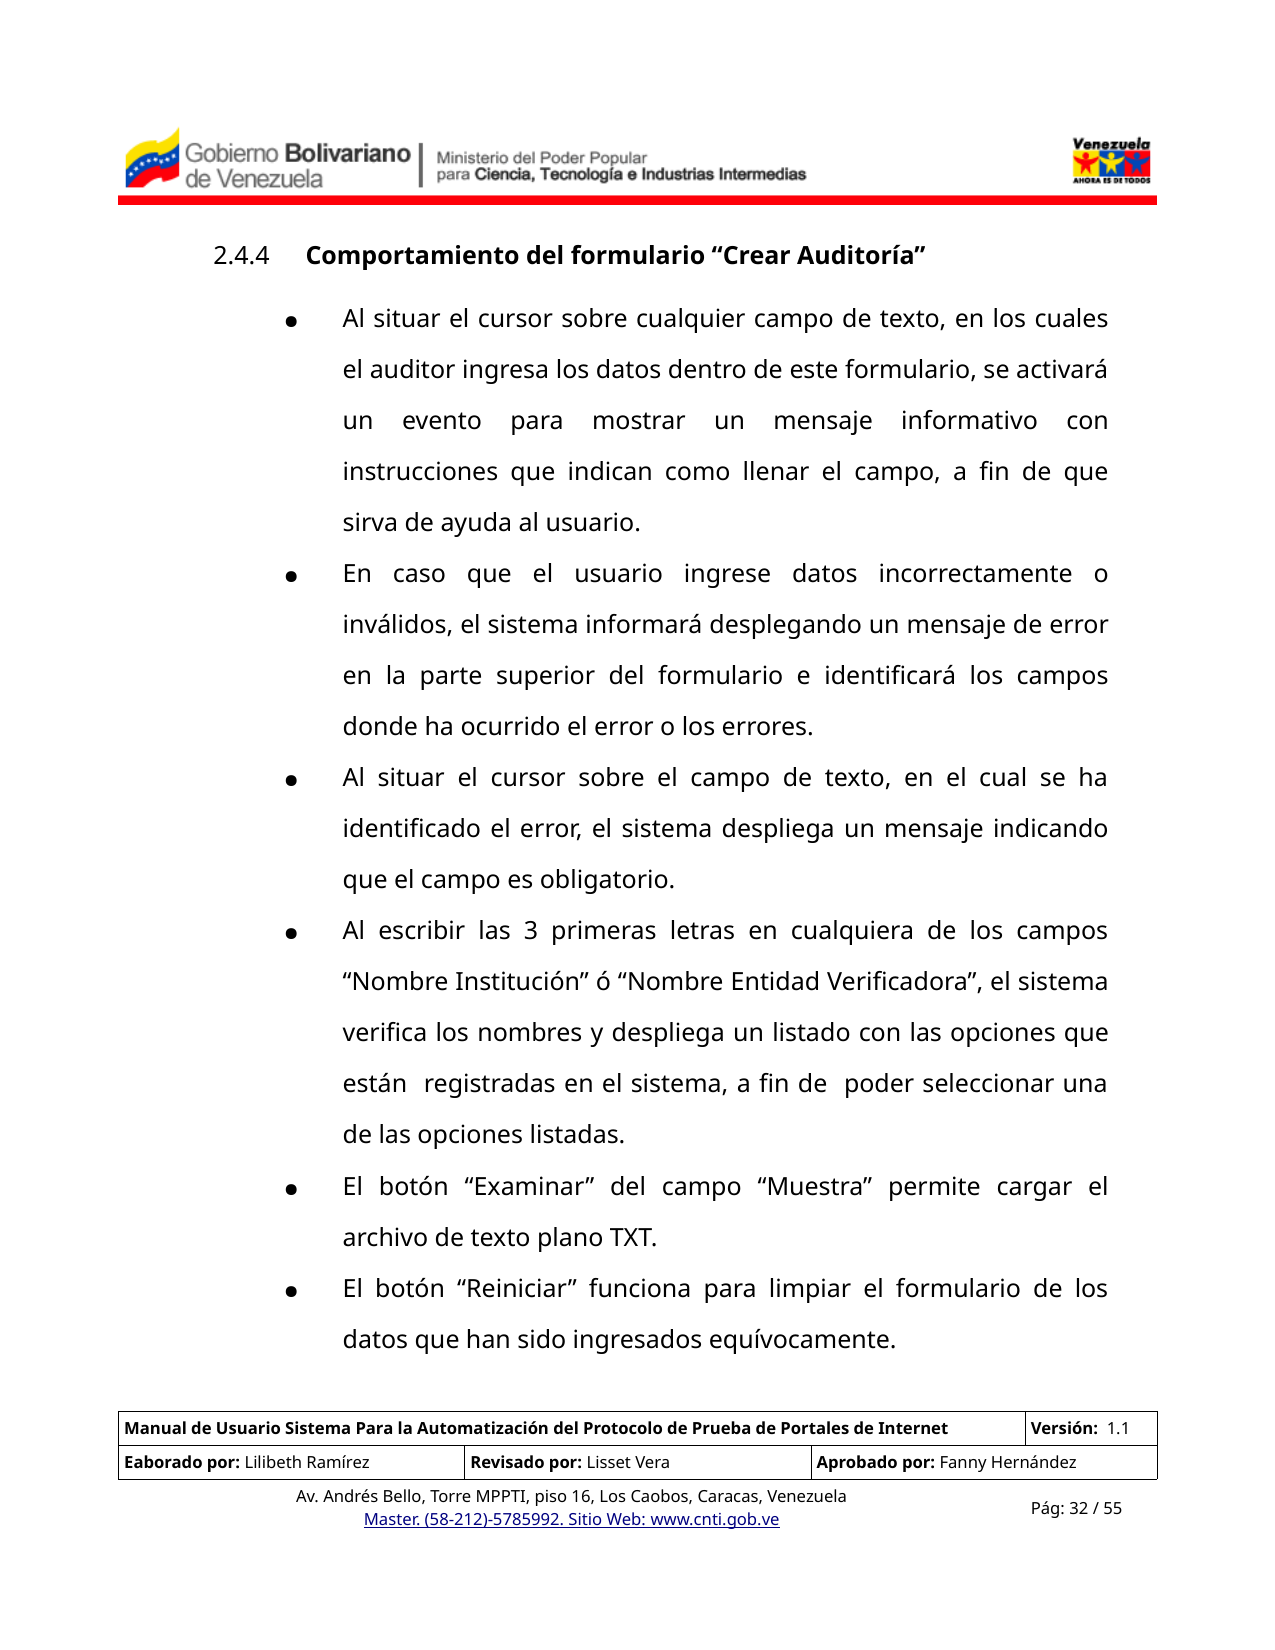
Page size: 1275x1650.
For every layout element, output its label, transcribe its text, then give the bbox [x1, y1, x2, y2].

list El botón “Examinar” del campo “Muestra” permite cargar el archivo de texto plano TXT. [283, 1168, 1109, 1253]
list El botón “Reiniciar” funciona para limpiar el formulario de los datos que han sido ingresados equívocamente. [283, 1270, 1109, 1355]
list Al situar el cursor sobre cualquier campo de texto, en los cuales el auditor ingresa los datos dentro de este formulario, se activará un evento para mostrar un mensaje informativo con instrucciones que indican como llenar el campo, a fin de que sirva de ayuda al usuario. [283, 300, 1109, 539]
list En caso que el usuario ingrese datos incorrectamente o inválidos, el sistema informará desplegando un mensaje de error en la parte superior del formulario e identificará los campos donde ha ocurrido el error o los errores. [283, 556, 1109, 743]
list Al escribir las 3 primeras letras en cualquiera de los campos “Nombre Institución” ó “Nombre Entidad Verificadora”, el sistema verifica los nombres y despliega un listado con las opciones que están registradas en el sistema, a fin de poder seleccionar una de las opciones listadas. [283, 913, 1109, 1151]
list Al situar el cursor sobre el campo de texto, en el cual se ha identificado el error, el sistema despliega un mensaje indicando que el campo es obligatorio. [283, 760, 1109, 896]
picture [118, 119, 1157, 205]
subtitle Comportamiento del formulario “Crear Auditoría” [118, 238, 1157, 272]
